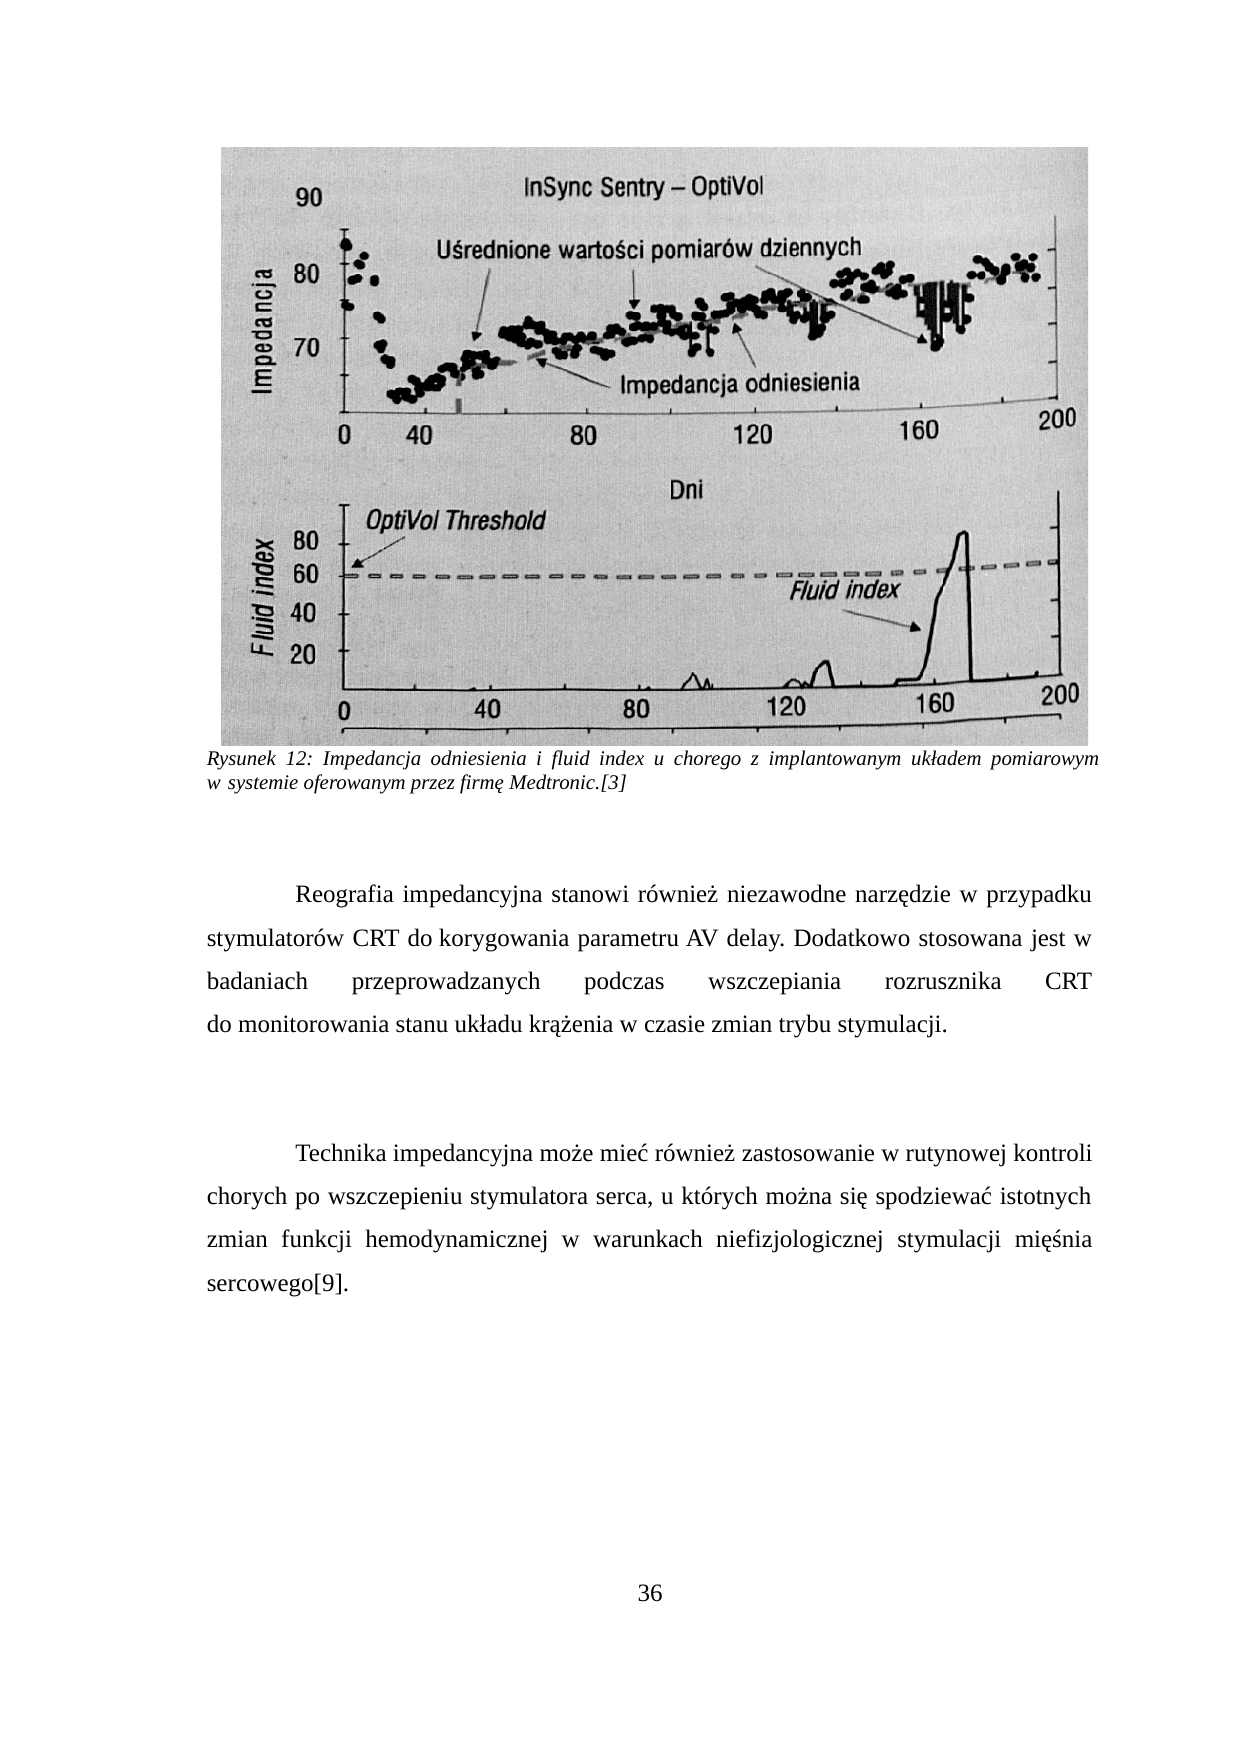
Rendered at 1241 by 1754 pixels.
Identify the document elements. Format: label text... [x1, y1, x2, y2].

text [207, 794, 1102, 822]
text Rysunek 12: Impedancja odniesienia i fluid index u chorego z implantowanym układem pomiarowym w systemie oferowanym przez firmę Medtronic.[3] [207, 160, 1102, 794]
text Technika impedancyjna może mieć również zastosowanie w rutynowej kontroli chorych po wszczepieniu stymulatora serca, u których można się spodziewać istotnych zmian funkcji hemodynamicznej w warunkach niefizjologicznej stymulacji mięśnia sercowego[9]. [207, 1138, 1093, 1296]
text Reografia impedancyjna stanowi również niezawodne narzędzie w przypadku stymulatorów CRT do korygowania parametru AV delay. Dodatkowo stosowana jest w badaniach przeprowadzanych podczas wszczepiania rozrusznika CRT do monitorowania stanu układu krążenia w czasie zmian trybu stymulacji. [207, 879, 1093, 1038]
picture [221, 147, 1089, 746]
